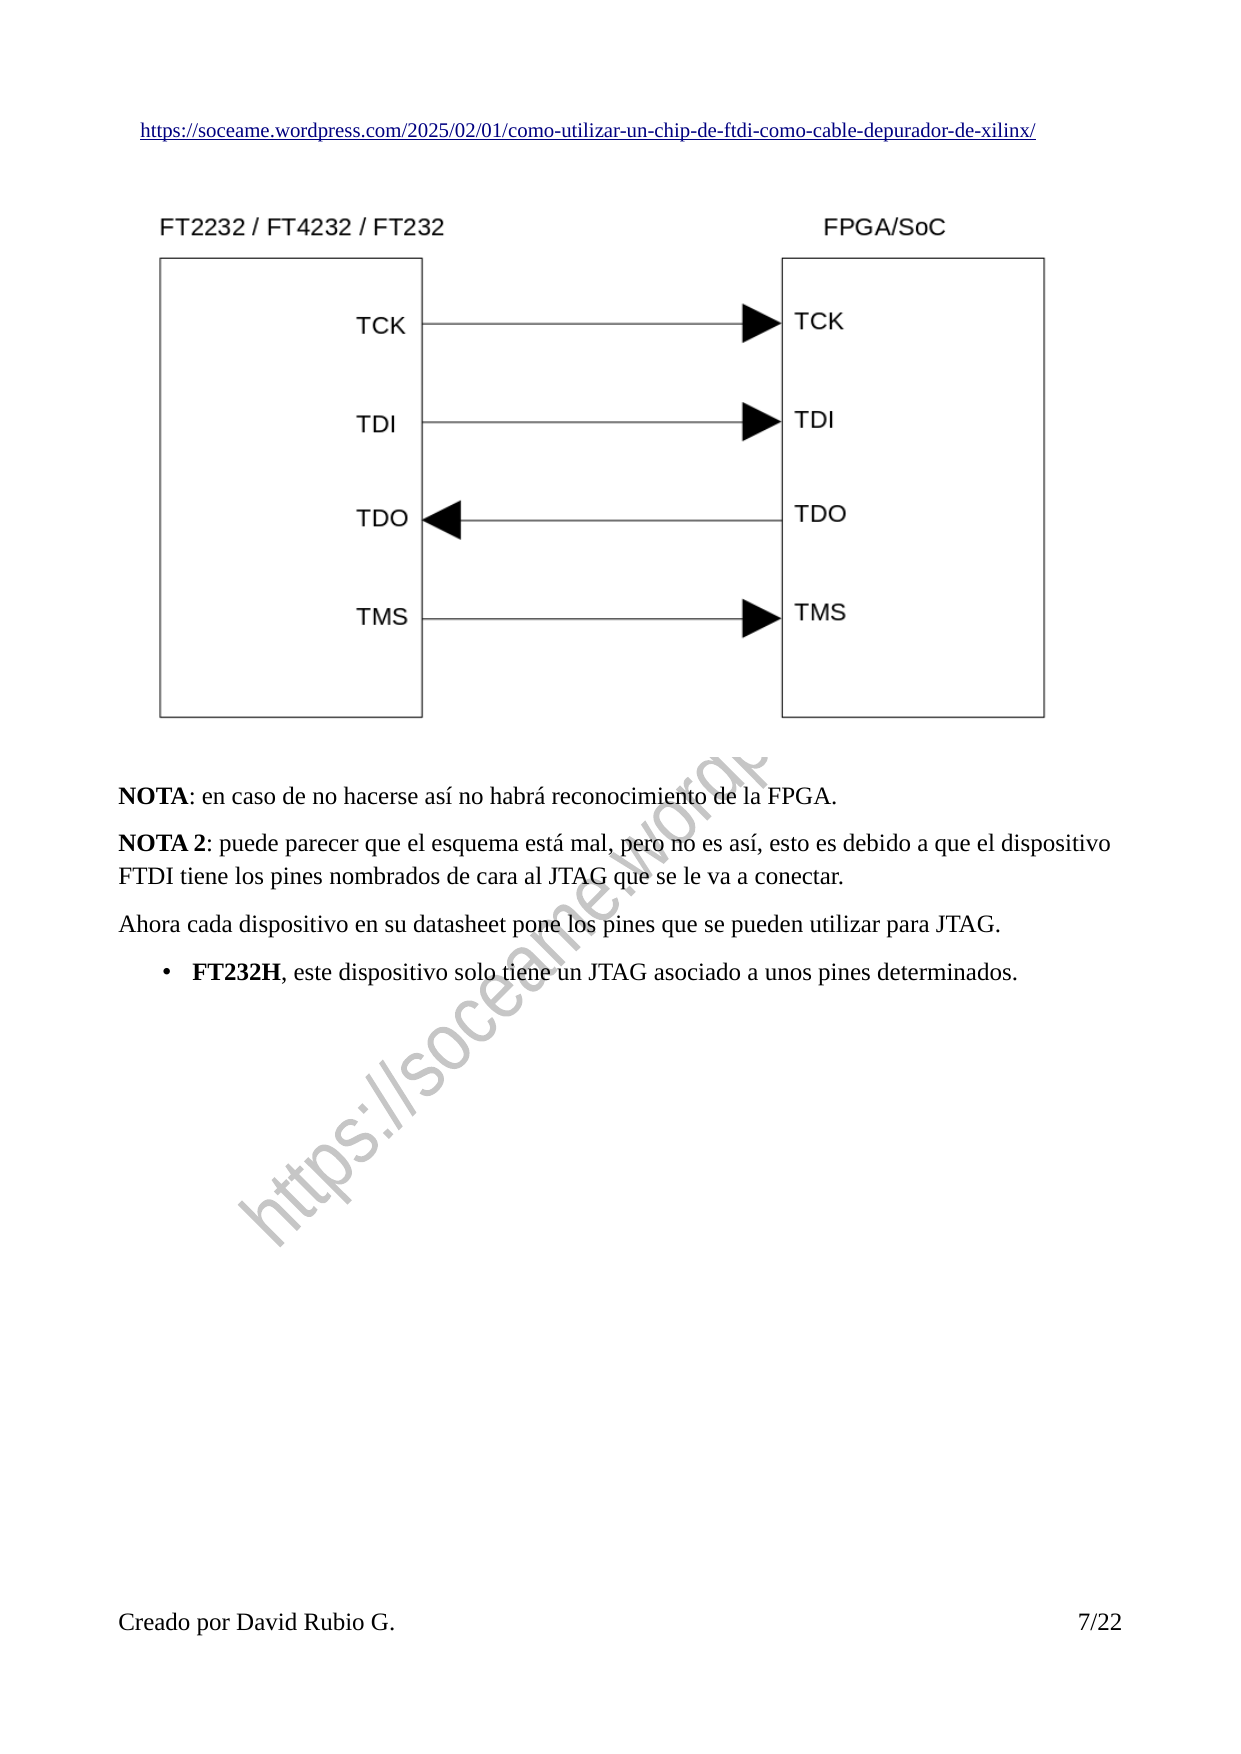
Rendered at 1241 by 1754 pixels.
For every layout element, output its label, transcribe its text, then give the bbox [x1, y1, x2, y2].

text NOTA 2: puede parecer que el esquema está mal, pero no es así, esto es debido a que el dispositivo FTDI tiene los pines nombrados de cara al JTAG que se le va a conectar. [118, 828, 1122, 890]
text NOTA: en caso de no hacerse así no habrá reconocimiento de la FPGA. [118, 781, 684, 809]
list FT232H, este dispositivo solo tiene un JTAG asociado a unos pines determinados. [539, 957, 1122, 985]
text Ahora cada dispositivo en su datasheet pone los pines que se pueden utilizar para JTAG. [557, 909, 1122, 938]
list FT232H, este dispositivo solo tiene un JTAG asociado a unos pines determinados. [162, 957, 508, 985]
text Ahora cada dispositivo en su datasheet pone los pines que se pueden utilizar para JTAG. [118, 909, 554, 938]
picture [118, 177, 1096, 757]
text NOTA: en caso de no hacerse así no habrá reconocimiento de la FPGA. [689, 781, 1122, 809]
